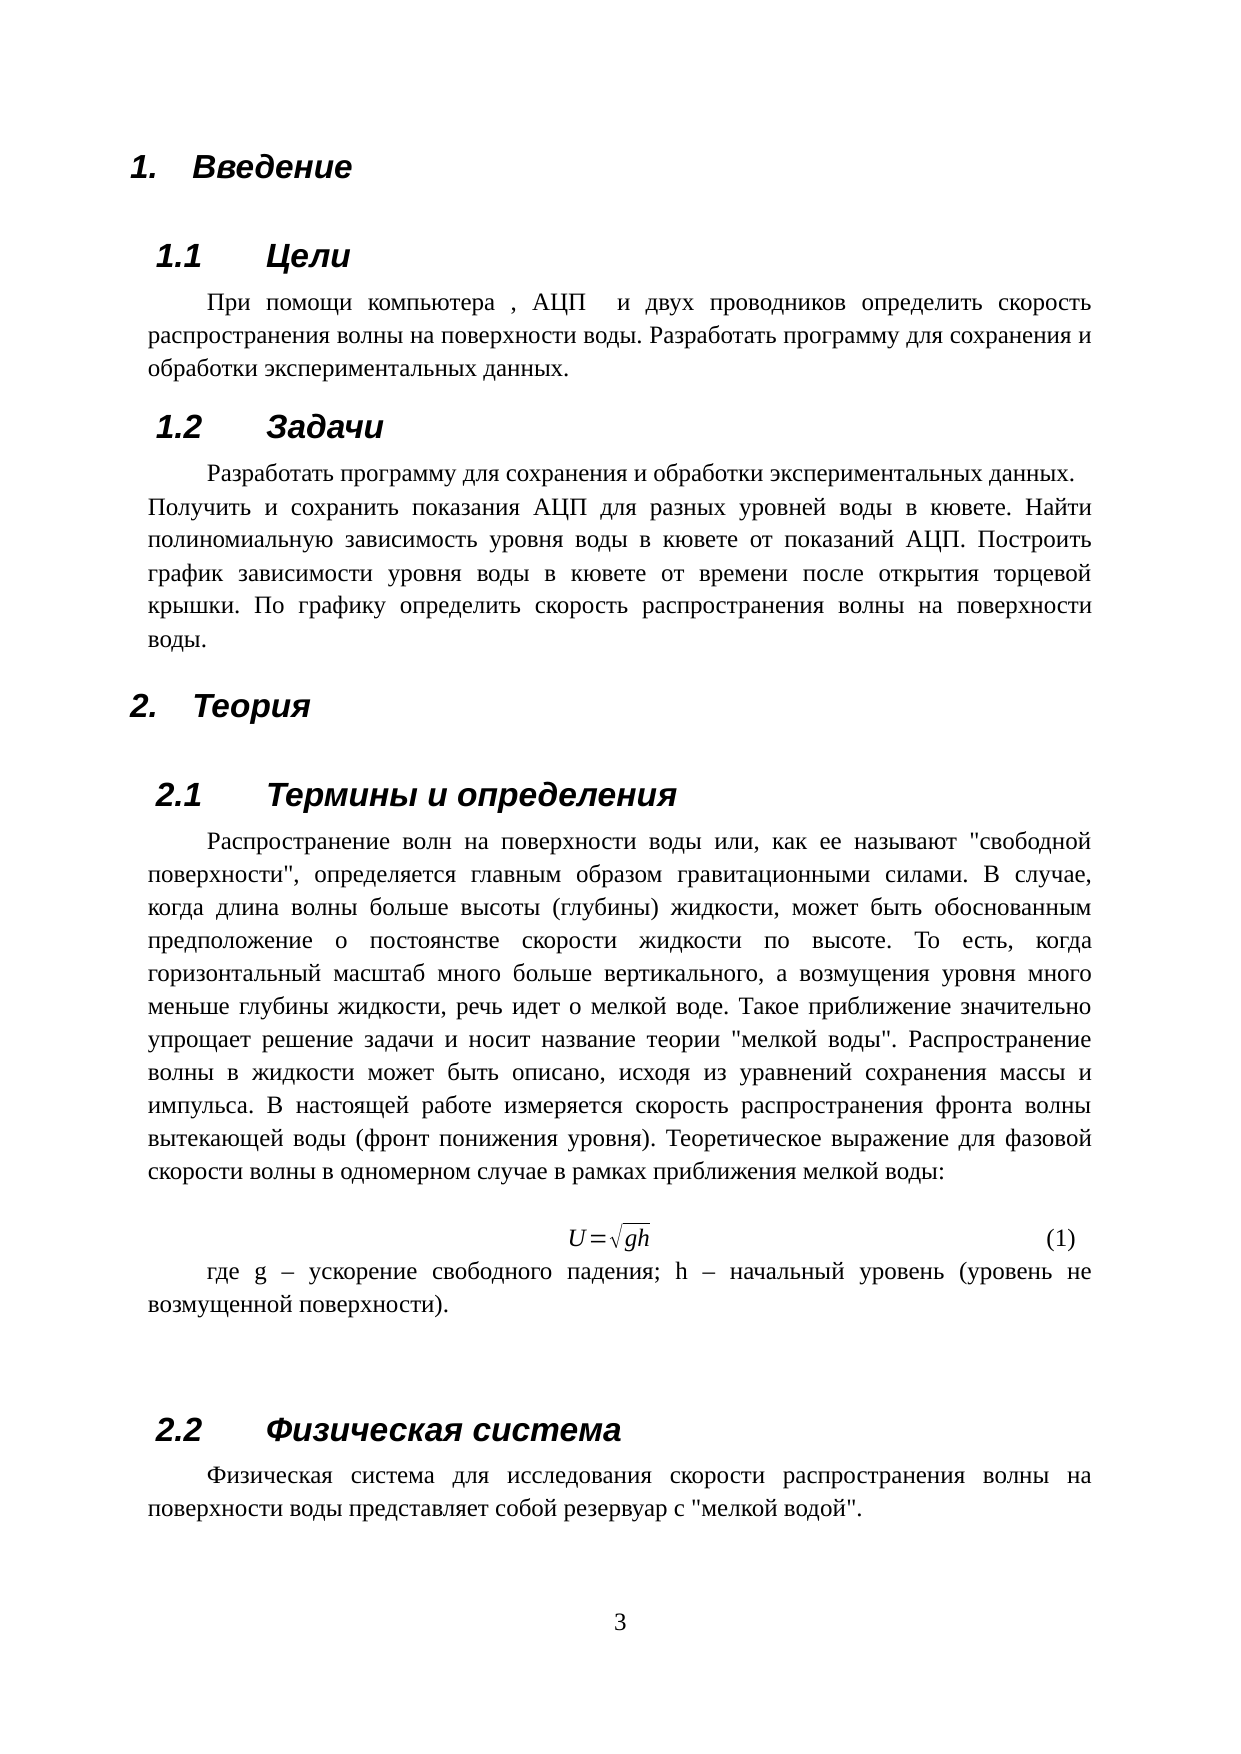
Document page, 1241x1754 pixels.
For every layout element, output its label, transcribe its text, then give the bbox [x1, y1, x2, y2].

text (1) [130, 1222, 1093, 1252]
subtitle Термины и определения [156, 775, 1122, 813]
text где g – ускорение свободного падения; h – начальный уровень (уровень не возмущенной поверхности). [148, 1256, 1093, 1318]
subtitle Задачи [156, 407, 1122, 446]
text Распространение волн на поверхности воды или, как ее называют "свободной поверхности", определяется главным образом гравитационными силами. В случае, когда длина волны больше высоты (глубины) жидкости, может быть обоснованным предположение о постоянстве скорости жидкости по высоте. То есть, когда горизонтальный масштаб много больше вертикального, а возмущения уровня много меньше глубины жидкости, речь идет о мелкой воде. Такое приближение значительно упрощает решение задачи и носит название теории "мелкой воды". Распространение волны в жидкости может быть описано, исходя из уравнений сохранения массы и импульса. В настоящей работе измеряется скорость распространения фронта волны вытекающей воды (фронт понижения уровня). Теоретическое выражение для фазовой скорости волны в одномерном случае в рамках приближения мелкой воды: [148, 826, 1093, 1185]
text Получить и сохранить показания АЦП для разных уровней воды в кювете. Найти полиномиальную зависимость уровня воды в кювете от показаний АЦП. Построить график зависимости уровня воды в кювете от времени после открытия торцевой крышки. По графику определить скорость распространения волны на поверхности воды. [148, 492, 1093, 652]
subtitle Теория [130, 686, 1122, 724]
text При помощи компьютера , АЦП и двух проводников определить скорость распространения волны на поверхности воды. Разработать программу для сохранения и обработки экспериментальных данных. [148, 287, 1093, 382]
text Физическая система для исследования скорости распространения волны на поверхности воды представляет собой резервуар с "мелкой водой". [148, 1461, 1093, 1522]
subtitle Физическая система [156, 1409, 1122, 1448]
subtitle Введение [130, 148, 1122, 186]
subtitle Цели [156, 236, 1122, 275]
text Разработать программу для сохранения и обработки экспериментальных данных. [148, 458, 1093, 487]
